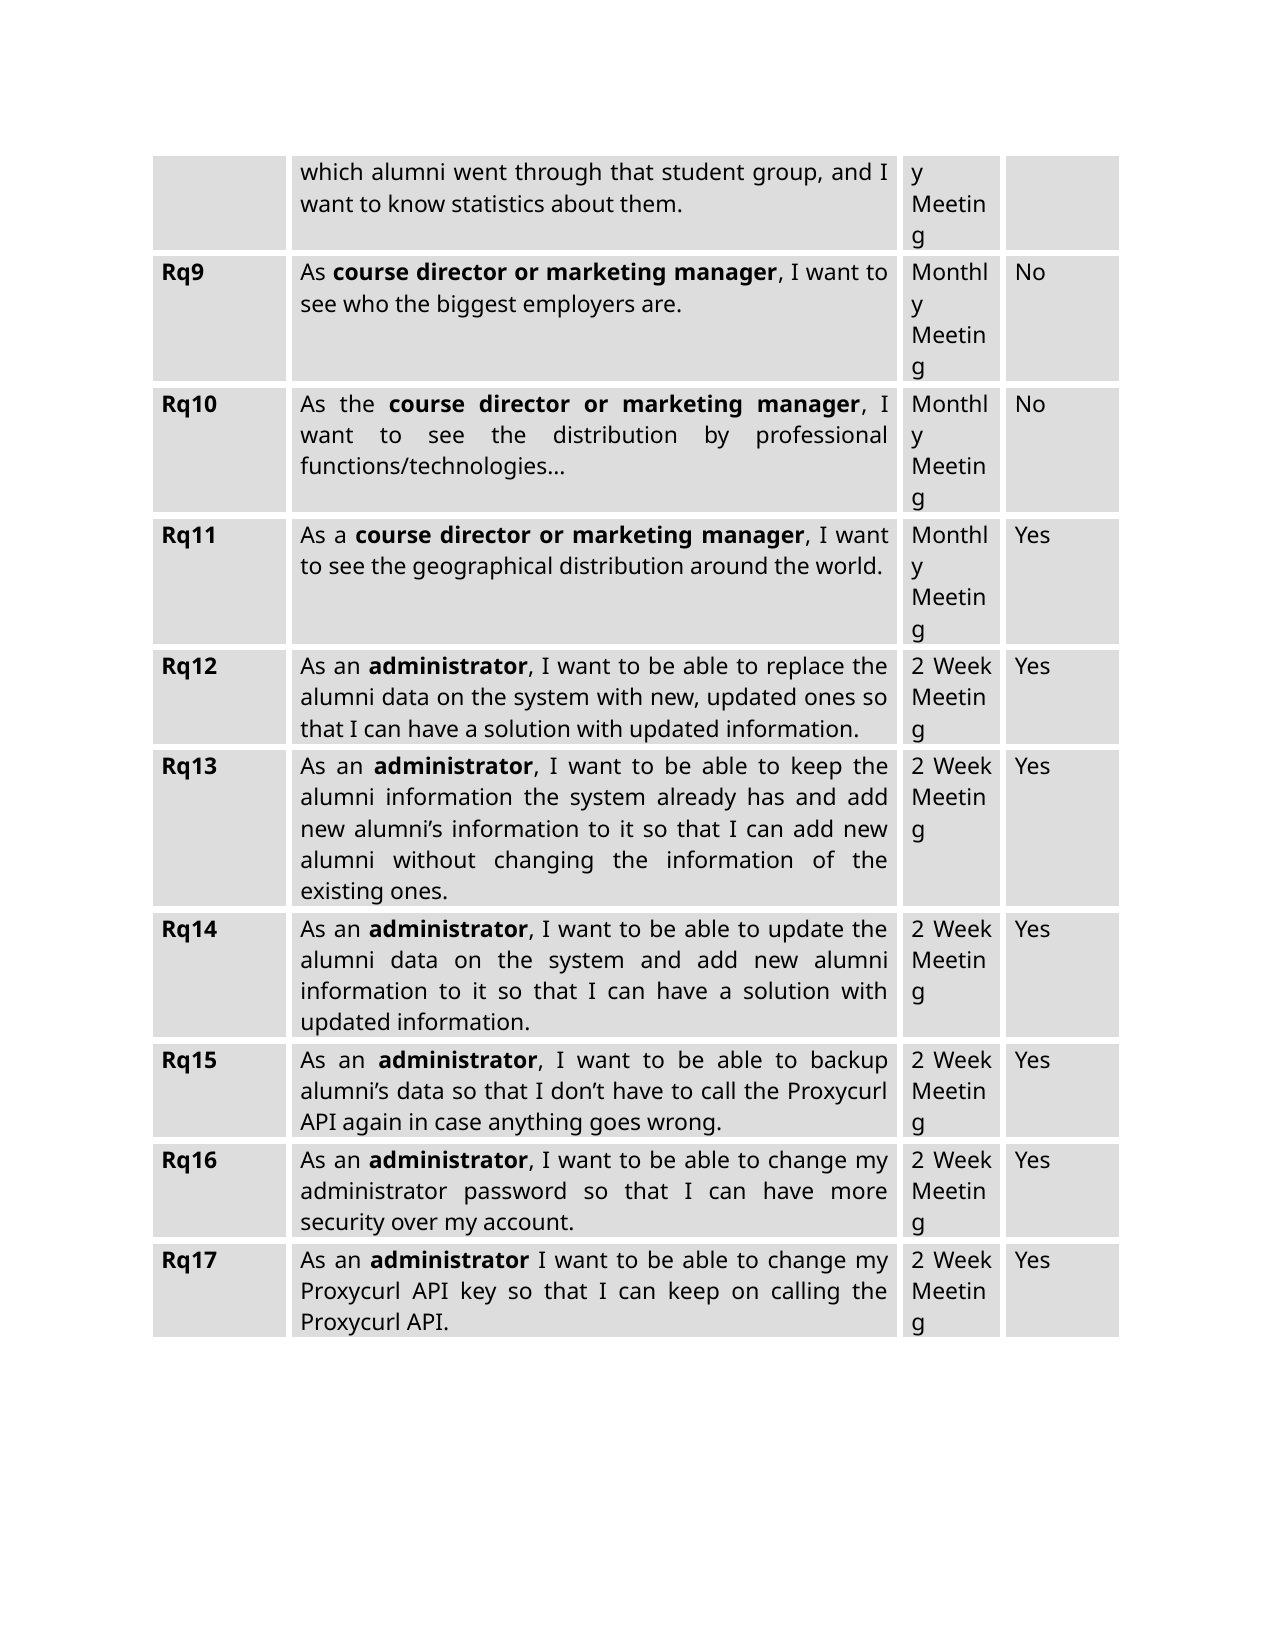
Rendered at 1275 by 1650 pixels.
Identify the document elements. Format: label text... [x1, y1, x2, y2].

table_cell Rq14 [153, 913, 286, 1037]
table_cell As a course director or marketing manager, I want to see the geographical distribution around the world. [292, 519, 897, 644]
table_cell Rq10 [153, 388, 286, 512]
table_cell 2 Week Meeting [903, 1044, 1000, 1137]
table_cell 2 Week Meeting [903, 1244, 1000, 1337]
table_cell Rq15 [153, 1044, 286, 1137]
table_cell No [1006, 388, 1119, 512]
table_cell Yes [1006, 1244, 1119, 1337]
table_cell Yes [1006, 1044, 1119, 1137]
table_cell As an administrator, I want to be able to change my administrator password so that I can have more security over my account. [292, 1144, 897, 1237]
table_cell Rq17 [153, 1244, 286, 1337]
table_cell Yes [1006, 913, 1119, 1037]
table_cell As an administrator, I want to be able to replace the alumni data on the system with new, updated ones so that I can have a solution with updated information. [292, 650, 897, 744]
table_cell Yes [1006, 750, 1119, 906]
table_cell As course director or marketing manager, I want to see who the biggest employers are. [292, 256, 897, 381]
table_cell Yes [1006, 1144, 1119, 1237]
table_cell [153, 156, 286, 250]
table_cell 2 Week Meeting [903, 750, 1000, 906]
table_cell As an administrator, I want to be able to update the alumni data on the system and add new alumni information to it so that I can have a solution with updated information. [292, 913, 897, 1037]
table_cell As an administrator I want to be able to change my Proxycurl API key so that I can keep on calling the Proxycurl API. [292, 1244, 897, 1337]
table_cell Rq16 [153, 1144, 286, 1237]
table_cell As the course director or marketing manager, I want to see the distribution by professional functions/technologies… [292, 388, 897, 512]
table_cell [1006, 156, 1119, 250]
table_cell which alumni went through that student group, and I want to know statistics about them. [292, 156, 897, 250]
table_cell 2 Week Meeting [903, 650, 1000, 744]
table_cell Rq12 [153, 650, 286, 744]
table_cell Monthly Meeting [903, 388, 1000, 512]
table_cell Rq13 [153, 750, 286, 906]
table_cell Yes [1006, 519, 1119, 644]
table_cell Monthly Meeting [903, 256, 1000, 381]
table_cell Rq9 [153, 256, 286, 381]
table_cell As an administrator, I want to be able to backup alumni’s data so that I don’t have to call the Proxycurl API again in case anything goes wrong. [292, 1044, 897, 1137]
table_cell No [1006, 256, 1119, 381]
table_cell 2 Week Meeting [903, 1144, 1000, 1237]
table_cell Monthly Meeting [903, 519, 1000, 644]
table_cell As an administrator, I want to be able to keep the alumni information the system already has and add new alumni’s information to it so that I can add new alumni without changing the information of the existing ones. [292, 750, 897, 906]
table_cell Rq11 [153, 519, 286, 644]
table_cell 2 Week Meeting [903, 913, 1000, 1037]
table_cell Yes [1006, 650, 1119, 744]
table_cell y Meeting [903, 156, 1000, 250]
